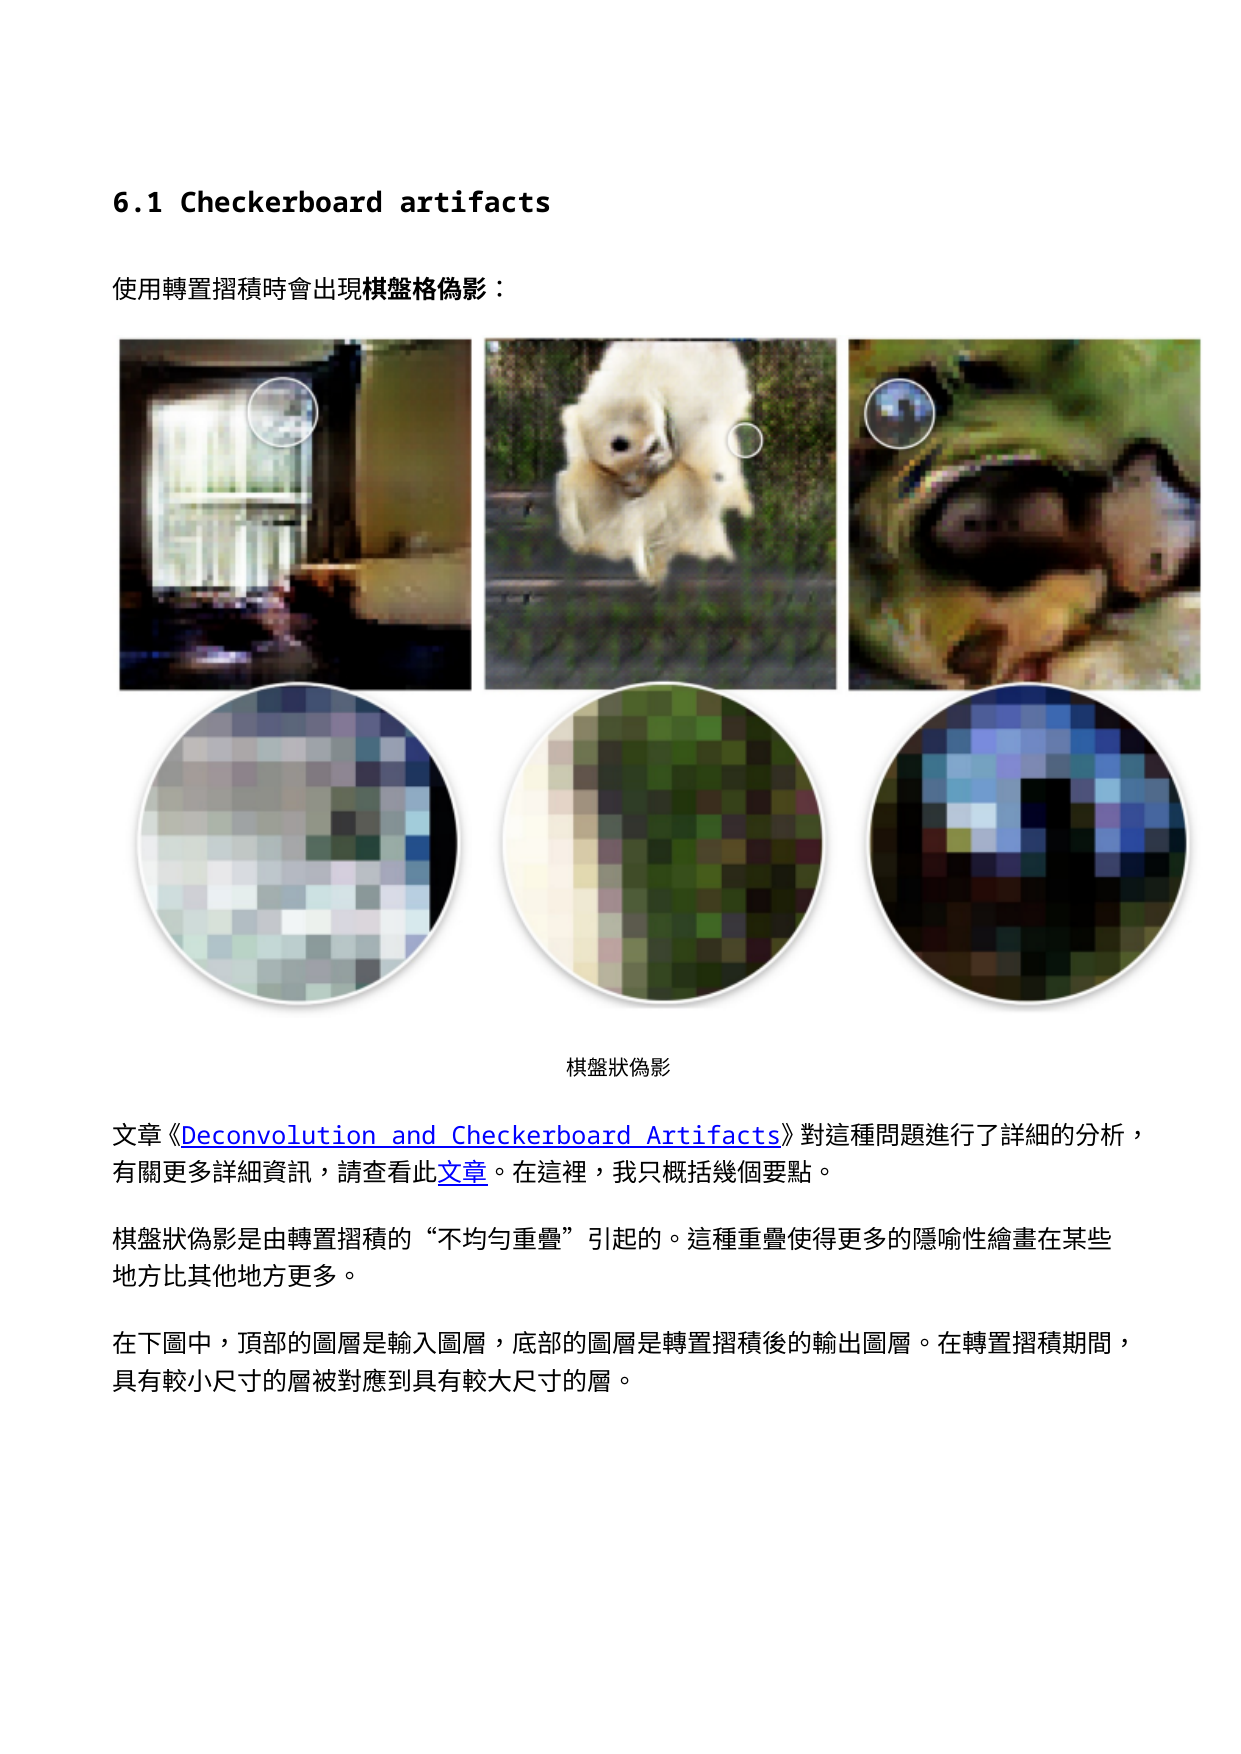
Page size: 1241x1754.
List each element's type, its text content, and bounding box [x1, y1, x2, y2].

text 棋盤狀偽影是由轉置摺積的“不均勻重疊”引起的。這種重疊使得更多的隱喻性繪畫在某些地方比其他地方更多。 [112, 1219, 1125, 1294]
text 使用轉置摺積時會出現棋盤格偽影： [112, 269, 1125, 306]
picture [112, 335, 1206, 1018]
text 文章《Deconvolution and Checkerboard Artifacts》對這種問題進行了詳細的分析，有關更多詳細資訊，請查看此文章。在這裡，我只概括幾個要點。 [112, 1114, 1125, 1189]
subtitle 6.1 Checkerboard artifacts [112, 164, 1125, 239]
text 棋盤狀偽影 [112, 1048, 1125, 1085]
text 在下圖中，頂部的圖層是輸入圖層，底部的圖層是轉置摺積後的輸出圖層。在轉置摺積期間，具有較小尺寸的層被對應到具有較大尺寸的層。 [112, 1323, 1125, 1398]
